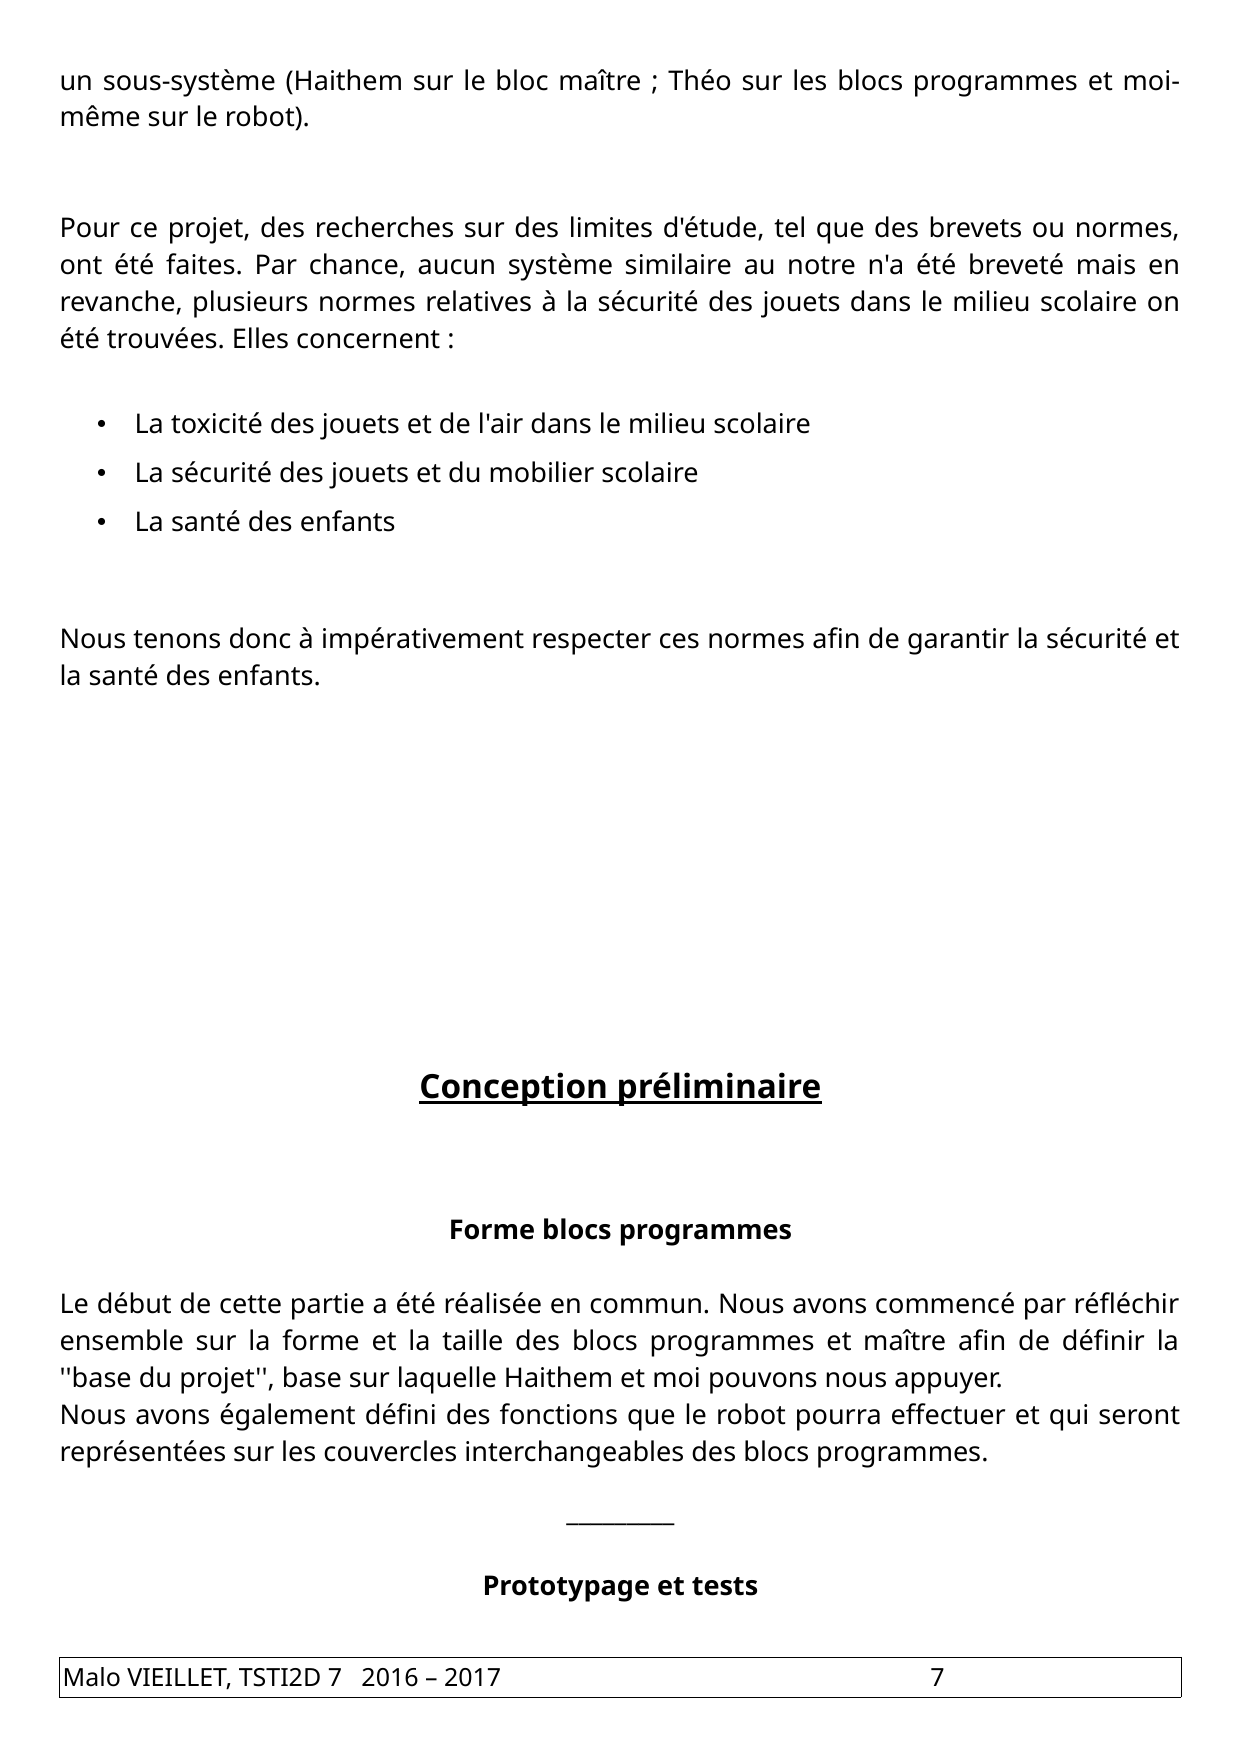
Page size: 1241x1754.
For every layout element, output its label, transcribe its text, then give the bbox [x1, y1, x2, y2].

text un sous-système (Haithem sur le bloc maître ; Théo sur les blocs programmes et moi-même sur le robot). [59, 61, 1181, 135]
text _________ [59, 1492, 1181, 1529]
list La toxicité des jouets et de l'air dans le milieu scolaire [97, 404, 1181, 441]
text Le début de cette partie a été réalisée en commun. Nous avons commencé par réfléchir ensemble sur la forme et la taille des blocs programmes et maître afin de définir la ''base du projet'', base sur laquelle Haithem et moi pouvons nous appuyer. [59, 1284, 1181, 1395]
text Pour ce projet, des recherches sur des limites d'étude, tel que des brevets ou normes, ont été faites. Par chance, aucun système similaire au notre n'a été breveté mais en revanche, plusieurs normes relatives à la sécurité des jouets dans le milieu scolaire on été trouvées. Elles concernent : [59, 208, 1181, 356]
list La santé des enfants [97, 502, 1181, 539]
text Forme blocs programmes [59, 1211, 1181, 1248]
text Nous tenons donc à impérativement respecter ces normes afin de garantir la sécurité et la santé des enfants. [59, 619, 1181, 693]
text Nous avons également défini des fonctions que le robot pourra effectuer et qui seront représentées sur les couvercles interchangeables des blocs programmes. [59, 1395, 1181, 1469]
text Conception préliminaire [59, 1063, 1181, 1109]
text Prototypage et tests [59, 1566, 1181, 1603]
list La sécurité des jouets et du mobilier scolaire [97, 453, 1181, 490]
